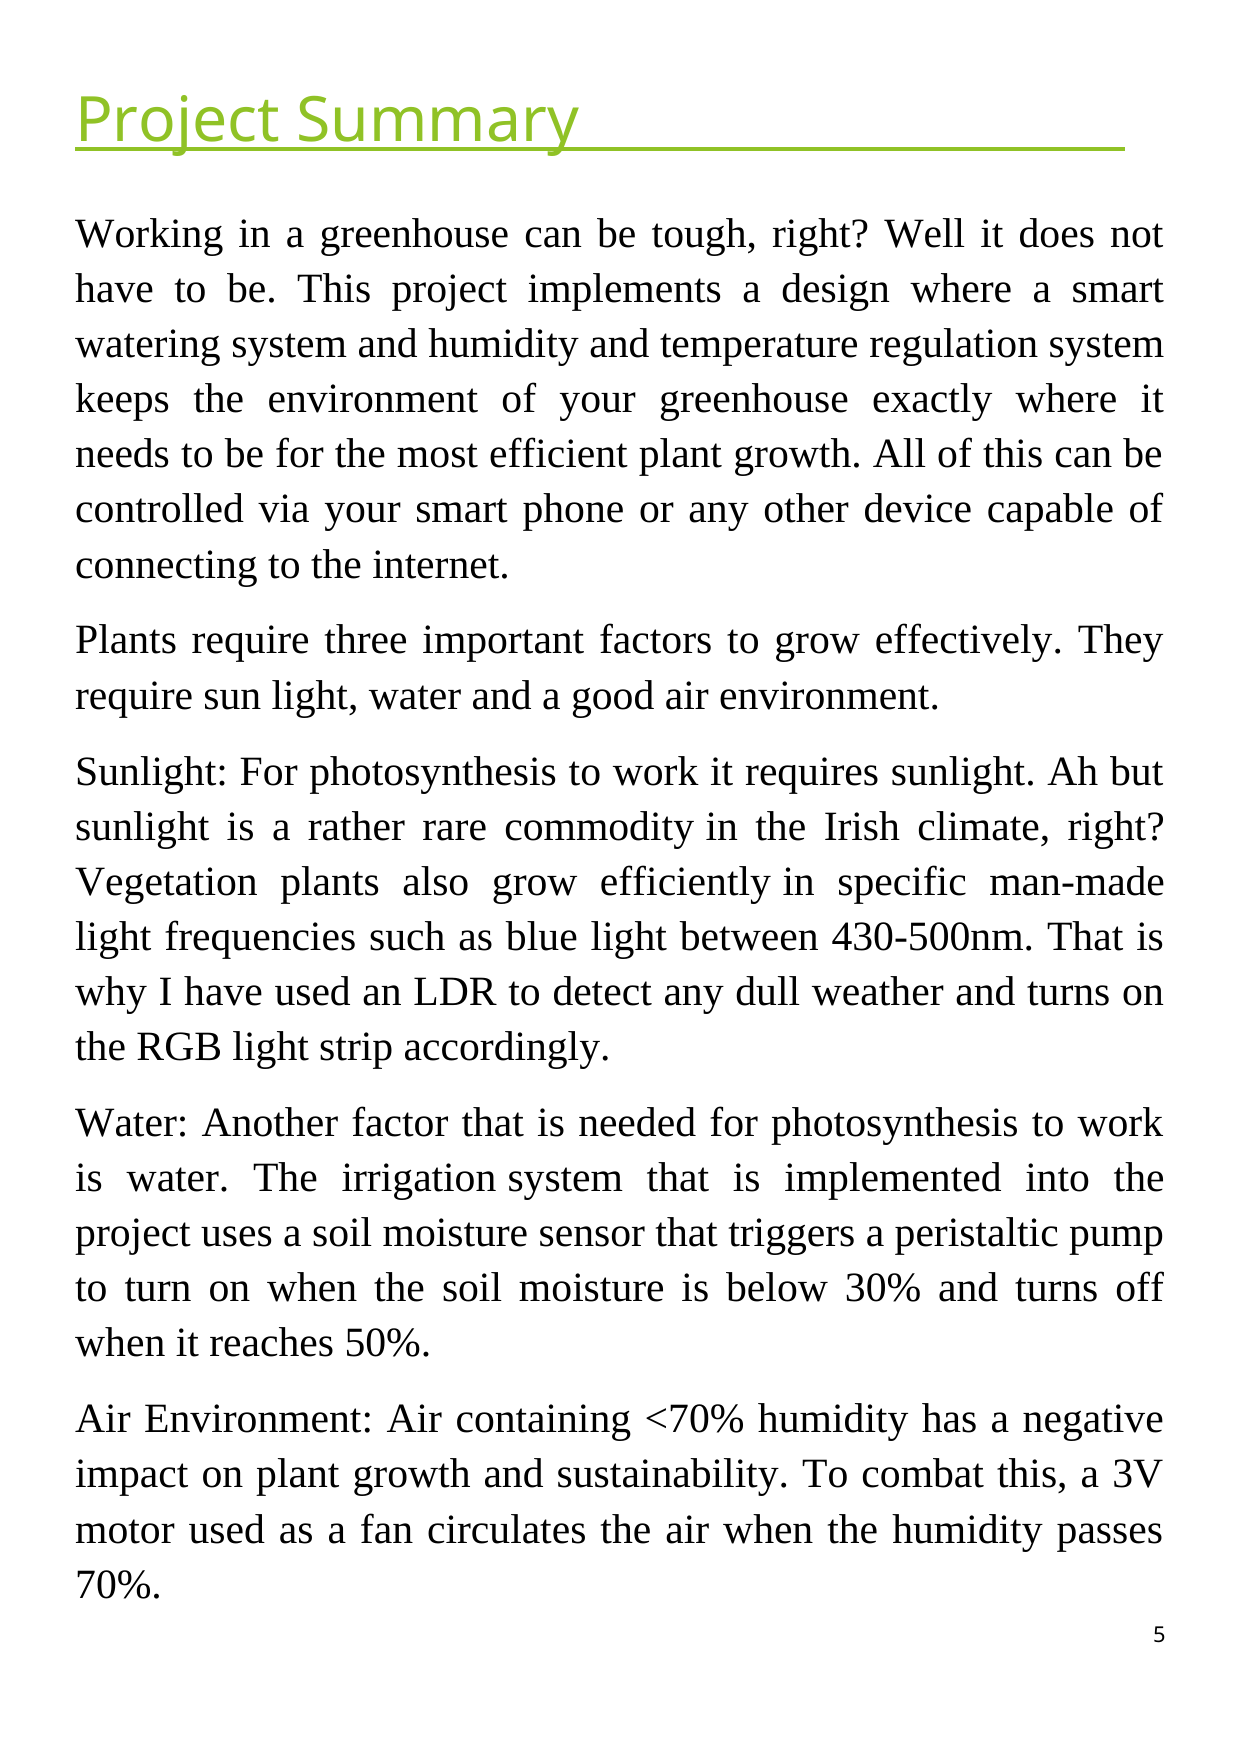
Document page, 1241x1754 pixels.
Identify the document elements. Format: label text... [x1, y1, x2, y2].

text Air Environment: Air containing <70% humidity has a negative impact on plant growth and sustainability. To combat this, a 3V motor used as a fan circulates the air when the humidity passes 70%. [75, 1394, 1165, 1607]
text Plants require three important factors to grow effectively. They require sun light, water and a good air environment. [75, 615, 1165, 718]
text Sunlight: For photosynthesis to work it requires sunlight. Ah but sunlight is a rather rare commodity in the Irish climate, right? Vegetation plants also grow efficiently in specific man-made light frequencies such as blue light between 430-500nm. That is why I have used an LDR to detect any dull weather and turns on the RGB light strip accordingly. [75, 746, 1165, 1069]
text Working in a greenhouse can be tough, right? Well it does not have to be. This project implements a design where a smart watering system and humidity and temperature regulation system keeps the environment of your greenhouse exactly where it needs to be for the most efficient plant growth. All of this can be controlled via your smart phone or any other device capable of connecting to the internet. [75, 208, 1165, 587]
text Water: Another factor that is needed for photosynthesis to work is water. The irrigation system that is implemented into the project uses a soil moisture sensor that triggers a peristaltic pump to turn on when the soil moisture is below 30% and turns off when it reaches 50%. [75, 1097, 1165, 1366]
text Project Summary [75, 75, 1165, 160]
